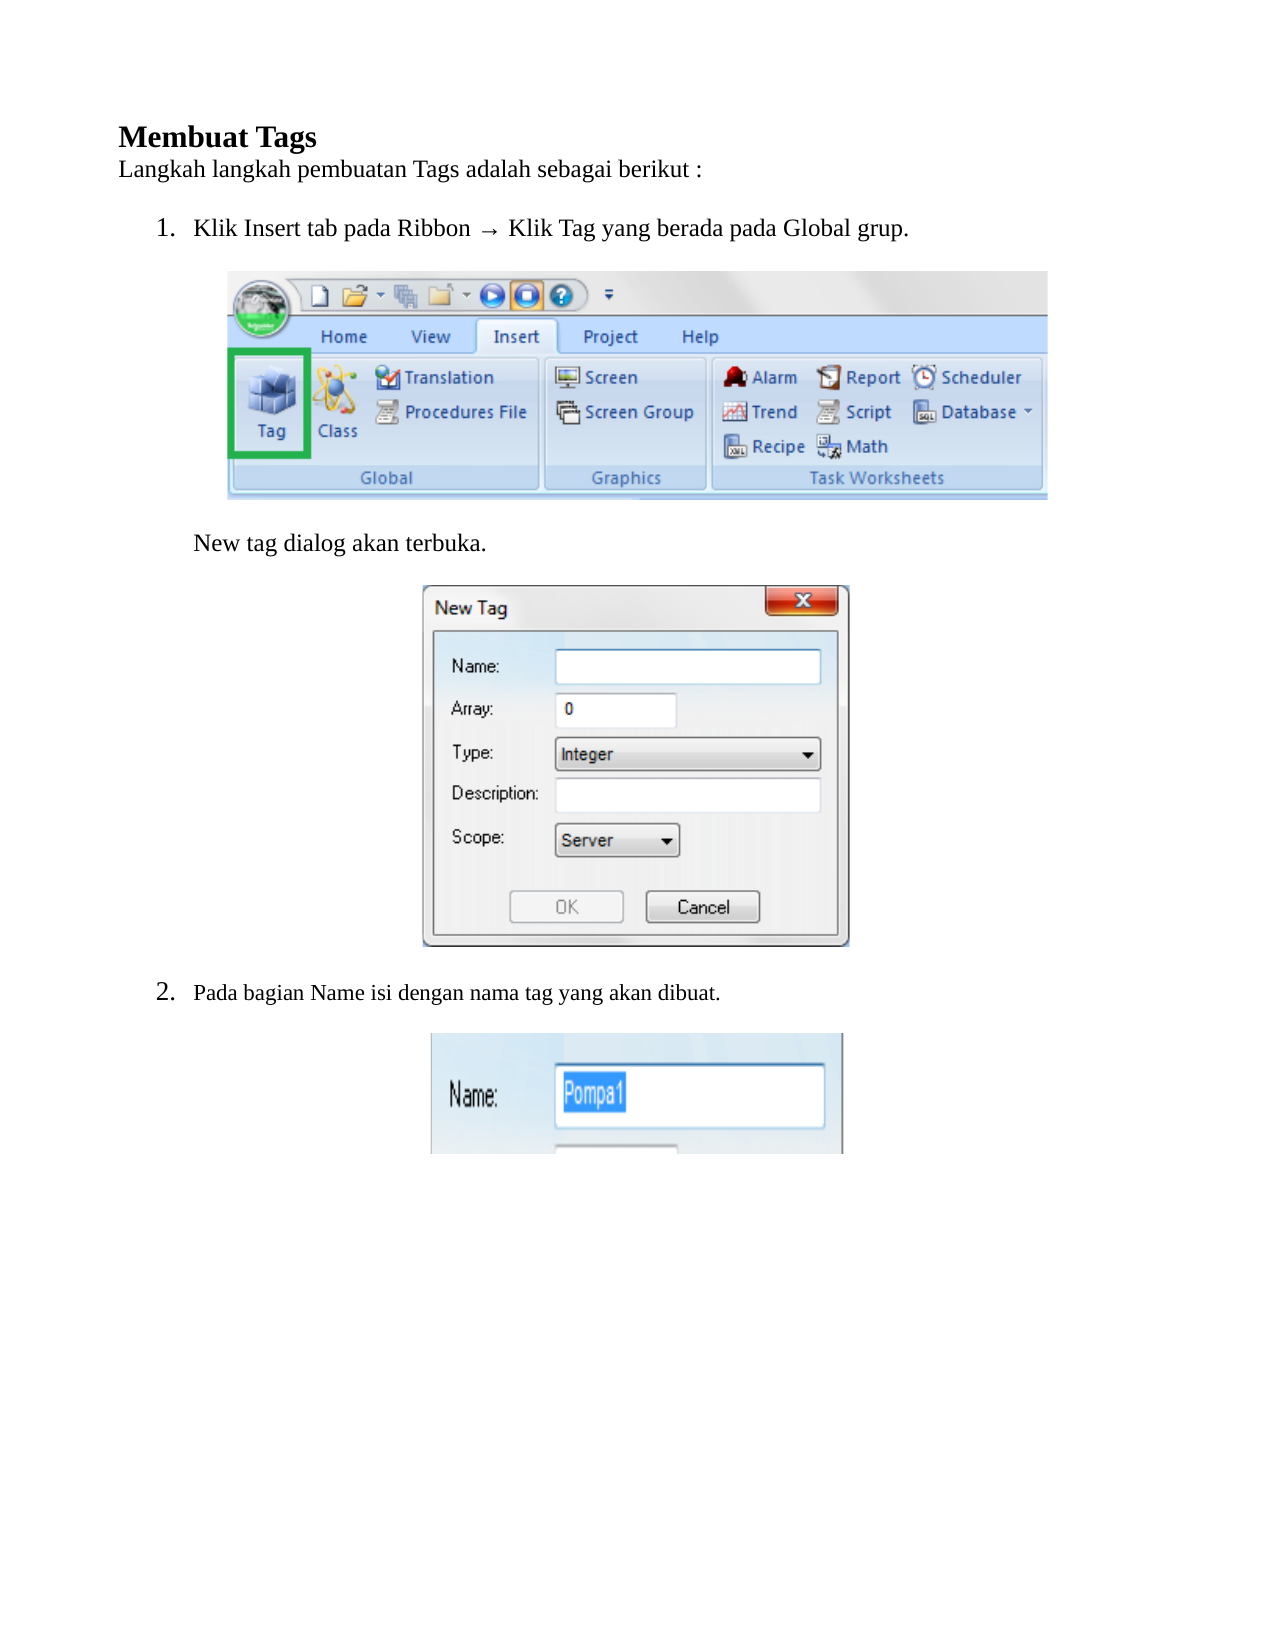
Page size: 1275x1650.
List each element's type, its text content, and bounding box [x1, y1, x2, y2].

text Membuat Tags [118, 118, 1157, 154]
picture [422, 585, 853, 947]
text Langkah langkah pembuatan Tags adalah sebagai berikut : [118, 154, 1157, 183]
list Klik Insert tab pada Ribbon → Klik Tag yang berada pada Global grup. [156, 212, 1157, 243]
list New tag dialog akan terbuka. [156, 528, 1157, 557]
picture [227, 271, 1048, 500]
picture [430, 1033, 845, 1154]
list Pada bagian Name isi dengan nama tag yang akan dibuat. [156, 976, 1157, 1007]
